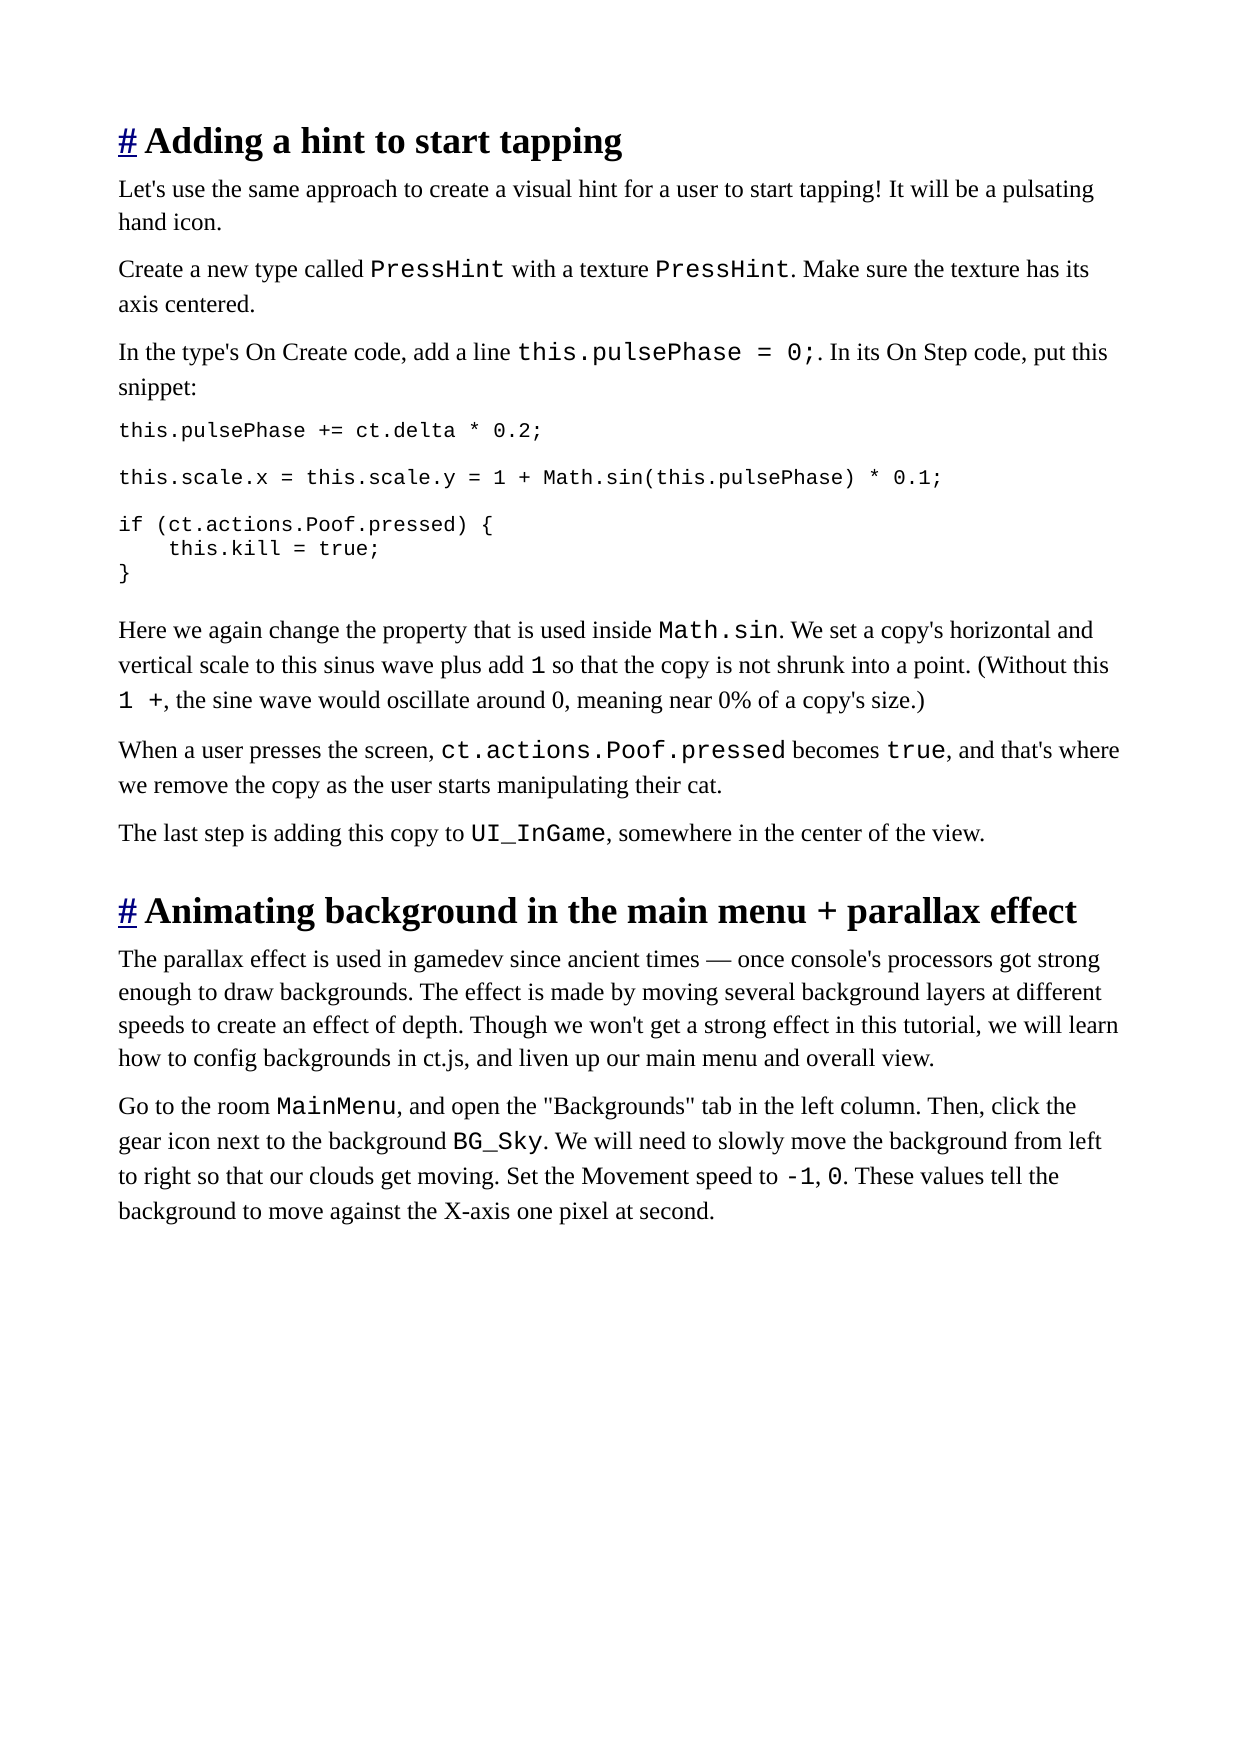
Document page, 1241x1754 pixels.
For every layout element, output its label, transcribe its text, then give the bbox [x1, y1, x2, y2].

text this.pulsePhase += ct.delta * 0.2; [118, 420, 1122, 443]
text } [118, 562, 1122, 585]
text Create a new type called PressHint with a texture PressHint. Make sure the texture has its axis centered. [118, 254, 1122, 318]
text this.kill = true; [118, 538, 1122, 562]
text if (ct.actions.Poof.pressed) { [118, 514, 1122, 538]
text When a user presses the screen, ct.actions.Poof.pressed becomes true, and that's where we remove the copy as the user starts manipulating their cat. [118, 735, 1122, 799]
text The last step is adding this copy to UI_InGame, somewhere in the center of the view. [118, 818, 1122, 848]
subtitle # Adding a hint to start tapping [118, 118, 1122, 161]
subtitle # Animating background in the main menu + parallax effect [118, 888, 1122, 932]
text The parallax effect is used in gamedev since ancient times — once console's processors got strong enough to draw backgrounds. The effect is made by moving several background layers at different speeds to create an effect of depth. Though we won't get a strong effect in this tutorial, we will learn how to config backgrounds in ct.js, and liven up our main menu and overall view. [118, 944, 1122, 1072]
text this.scale.x = this.scale.y = 1 + Math.sin(this.pulsePhase) * 0.1; [118, 467, 1122, 491]
text Here we again change the property that is used inside Math.sin. We set a copy's horizontal and vertical scale to this sinus wave plus add 1 so that the copy is not shrunk into a point. (Without this 1 +, the sine wave would oscillate around 0, meaning near 0% of a copy's size.) [118, 615, 1122, 716]
text In the type's On Create code, add a line this.pulsePhase = 0;. In its On Step code, put this snippet: [118, 337, 1122, 401]
text Let's use the same approach to create a visual hint for a user to start tapping! It will be a pulsating hand icon. [118, 174, 1122, 236]
text Go to the room MainMenu, and open the "Backgrounds" tab in the left column. Then, click the gear icon next to the background BG_Sky. We will need to slowly move the background from left to right so that our clouds get moving. Set the Movement speed to -1, 0. These values tell the background to move against the X-axis one pixel at second. [118, 1091, 1122, 1225]
